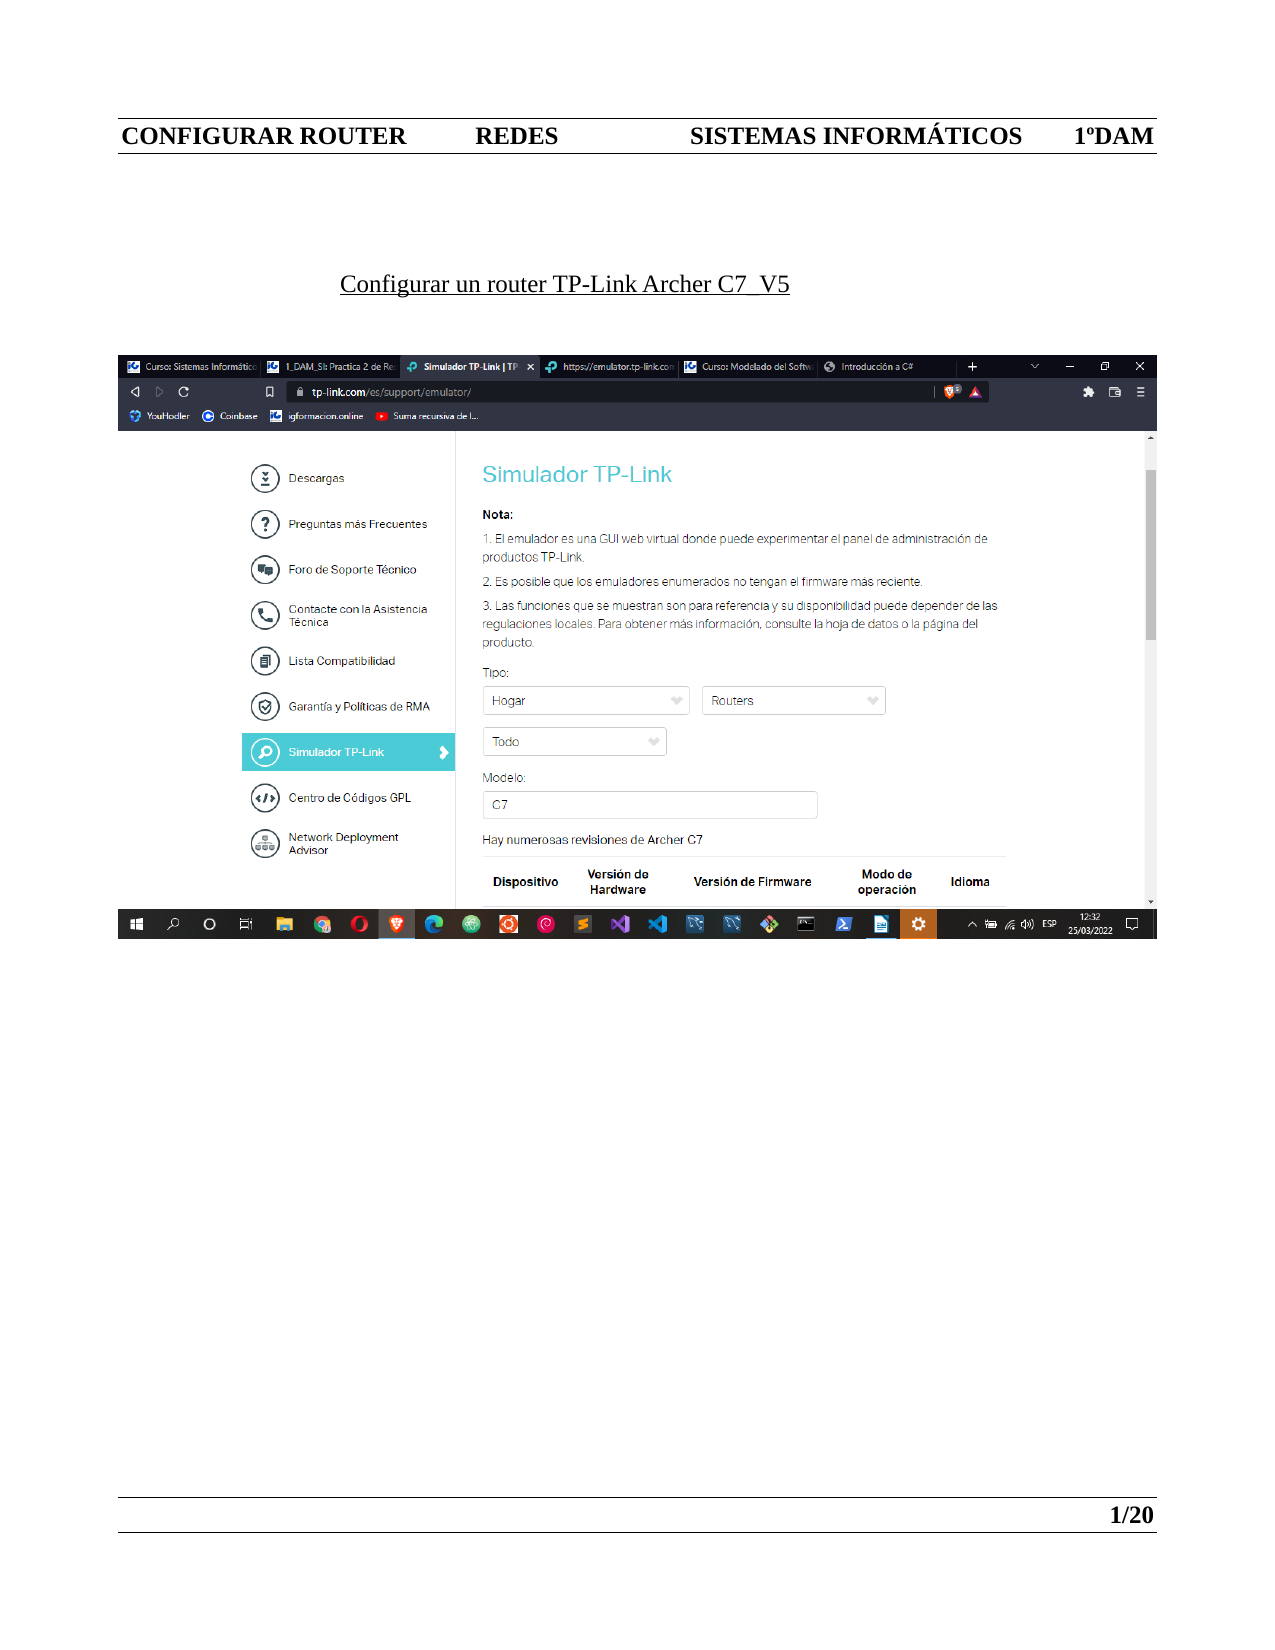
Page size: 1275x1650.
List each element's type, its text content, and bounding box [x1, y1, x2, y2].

text Configurar un router TP-Link Archer C7_V5 [118, 269, 1157, 298]
picture [118, 355, 1157, 939]
